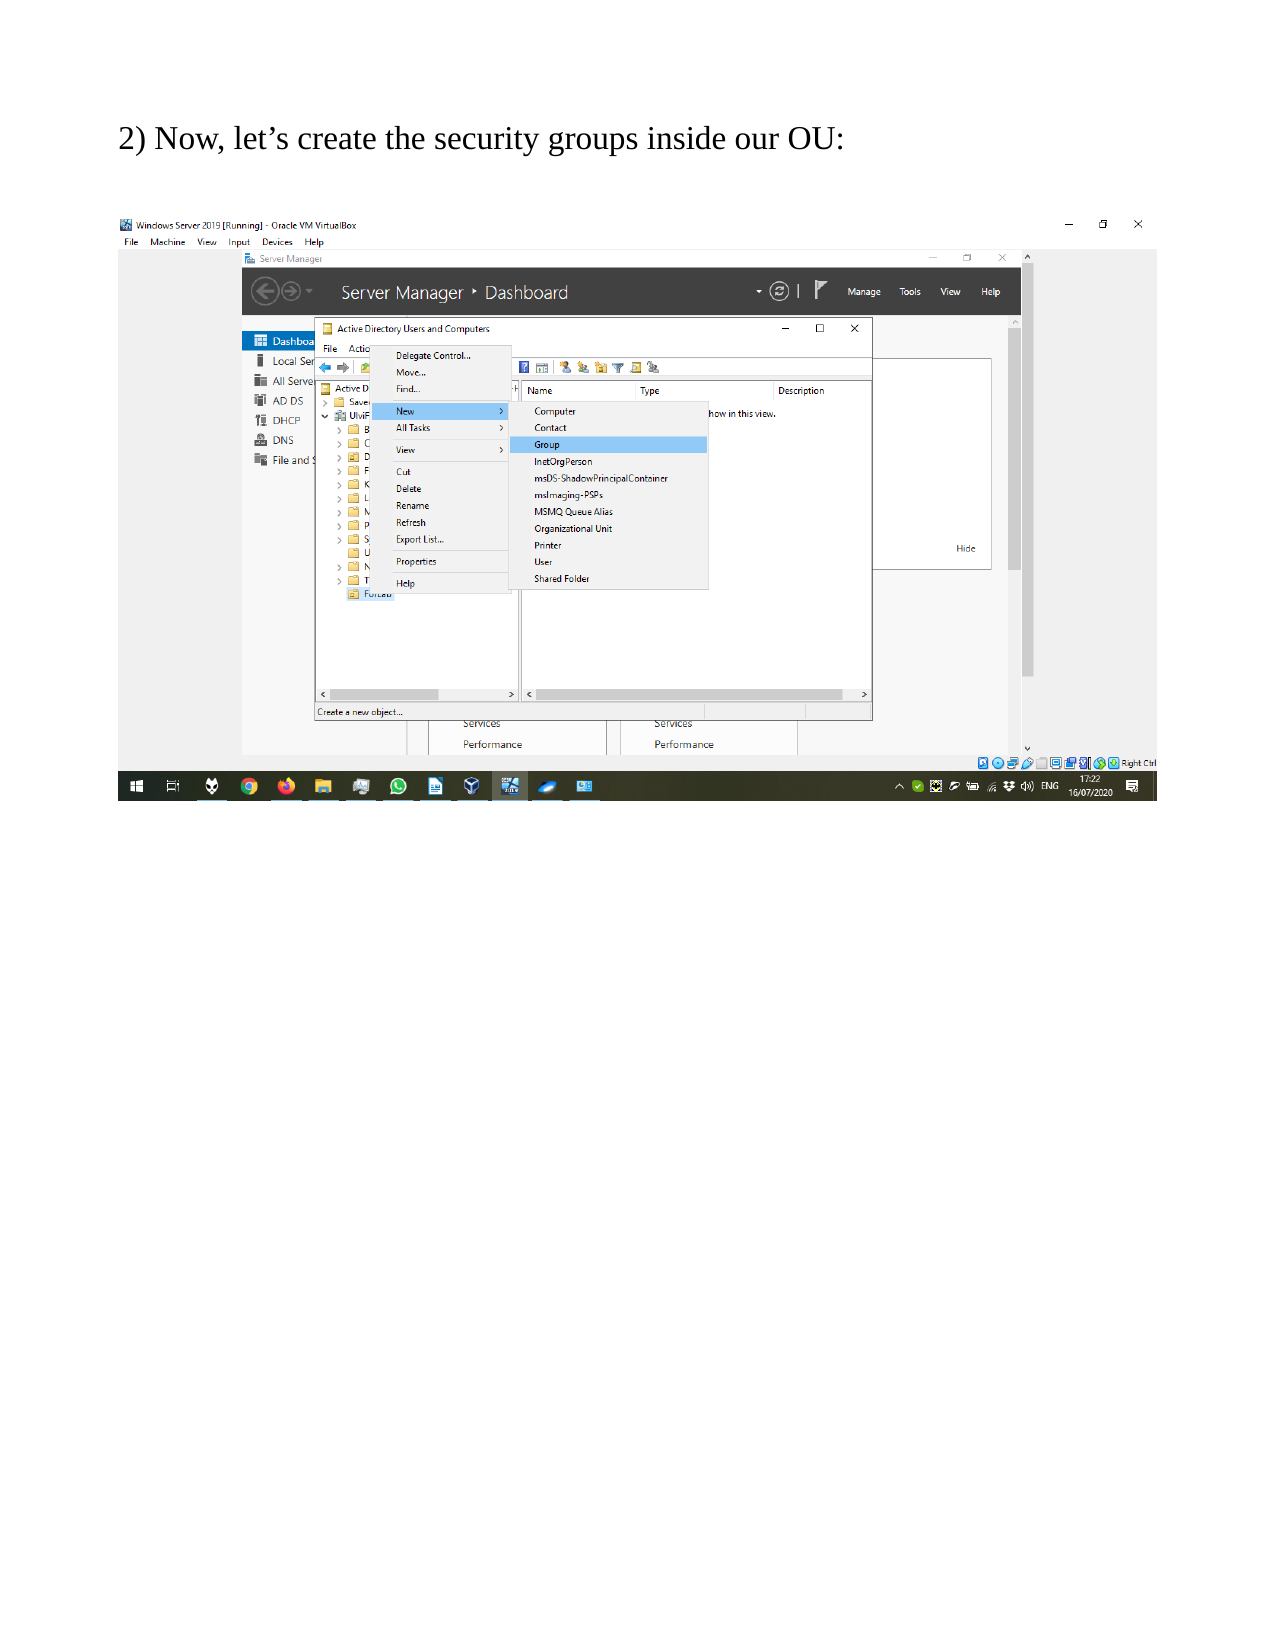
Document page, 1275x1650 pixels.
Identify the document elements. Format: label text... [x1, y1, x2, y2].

text 2) Now, let’s create the security groups inside our OU: [118, 118, 1157, 156]
picture [118, 216, 1157, 801]
